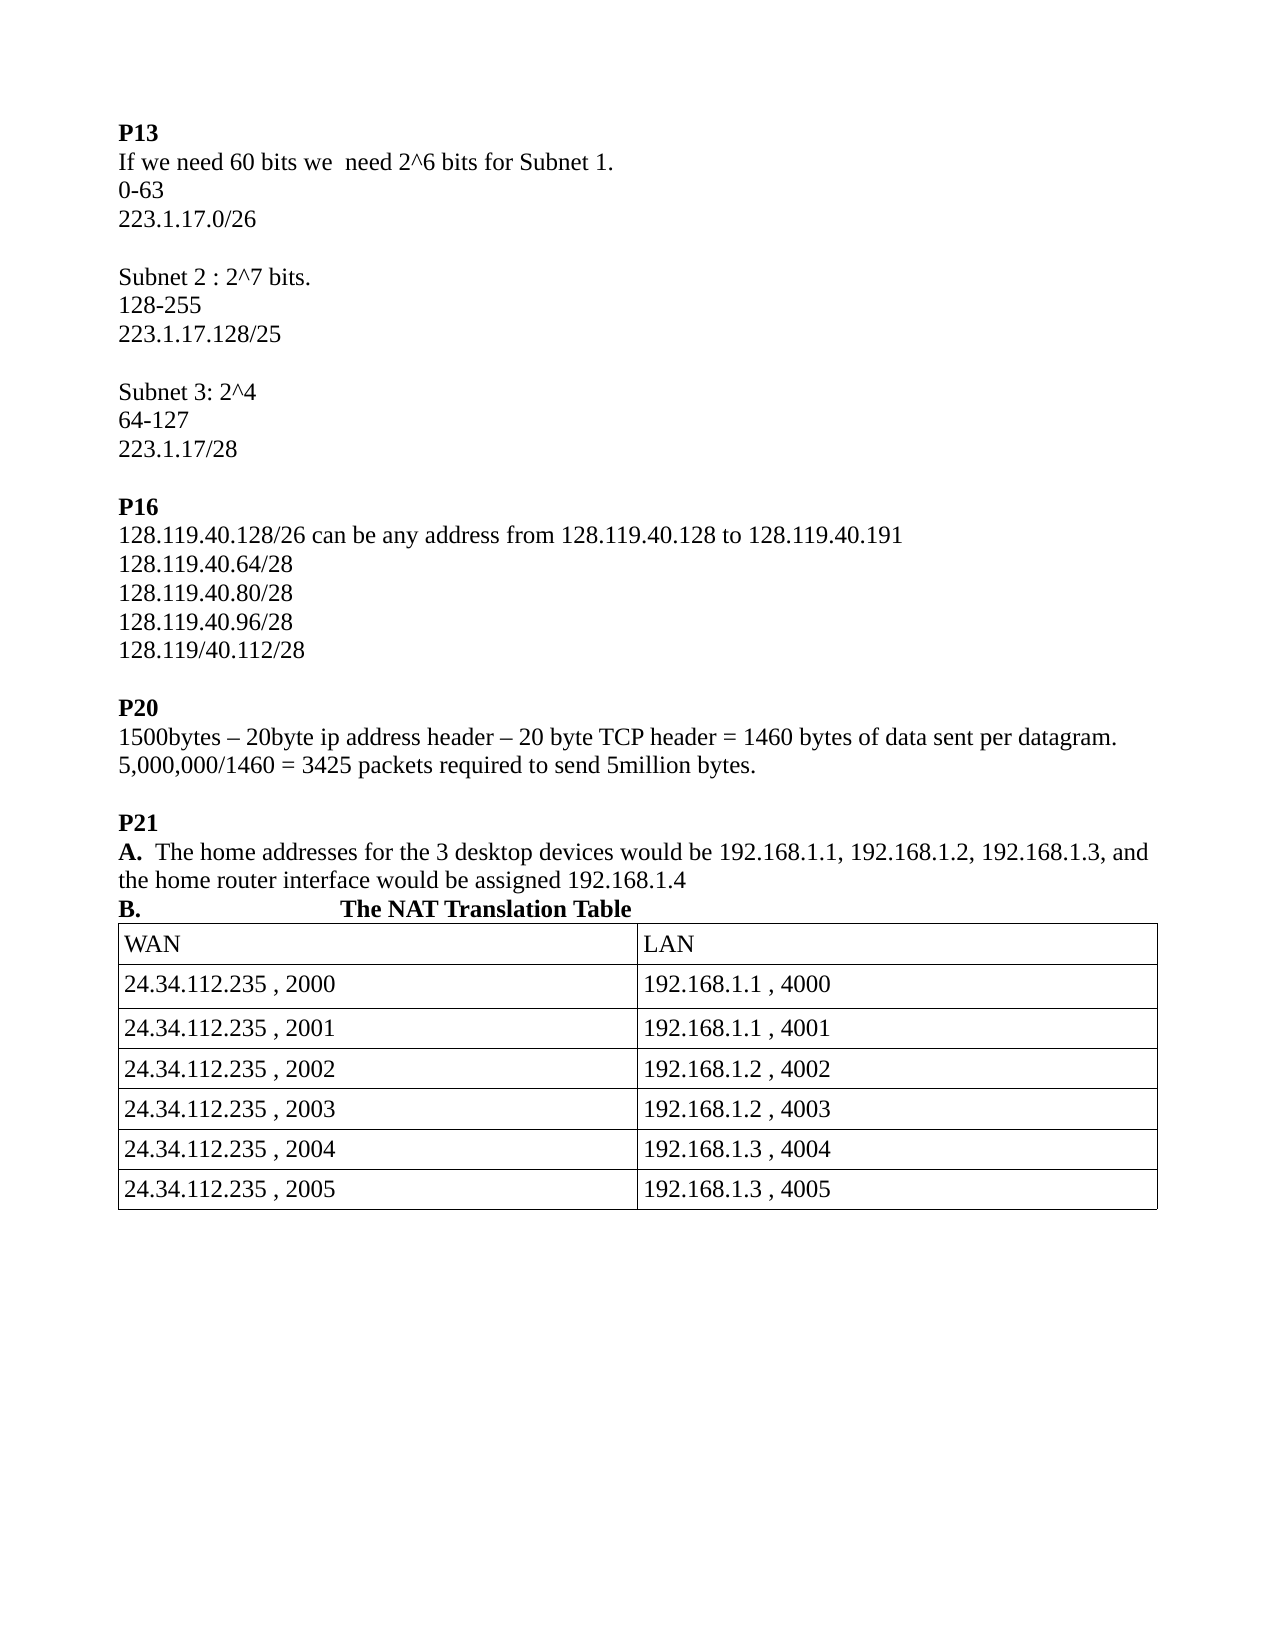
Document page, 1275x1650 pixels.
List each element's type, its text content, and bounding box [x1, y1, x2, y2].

text A. The home addresses for the 3 desktop devices would be 192.168.1.1, 192.168.1.2, 192.168.1.3, and the home router interface would be assigned 192.168.1.4 [118, 837, 1157, 894]
text 128.119.40.80/28 [118, 578, 1157, 607]
table_cell 24.34.112.235 , 2002 [119, 1049, 637, 1088]
text 1500bytes – 20byte ip address header – 20 byte TCP header = 1460 bytes of data sent per datagram. [118, 722, 1157, 751]
text 223.1.17/28 [118, 434, 1157, 463]
text 128.119/40.112/28 [118, 636, 1157, 664]
table_cell 192.168.1.1 , 4001 [638, 1009, 1157, 1048]
text P16 [118, 492, 1157, 521]
table_cell 24.34.112.235 , 2003 [119, 1089, 637, 1128]
table_cell 24.34.112.235 , 2000 [119, 965, 637, 1007]
text 128.119.40.128/26 can be any address from 128.119.40.128 to 128.119.40.191 [118, 521, 1157, 549]
text B. The NAT Translation Table [118, 894, 1157, 923]
table_header WAN [119, 924, 637, 963]
text 64-127 [118, 406, 1157, 434]
text 128-255 [118, 291, 1157, 319]
text 5,000,000/1460 = 3425 packets required to send 5million bytes. [118, 751, 1157, 779]
text Subnet 2 : 2^7 bits. [118, 262, 1157, 291]
table_cell 192.168.1.1 , 4000 [638, 965, 1157, 1007]
table_cell 192.168.1.3 , 4004 [638, 1130, 1157, 1169]
table_cell 24.34.112.235 , 2004 [119, 1130, 637, 1169]
text 128.119.40.64/28 [118, 549, 1157, 578]
table_cell 192.168.1.3 , 4005 [638, 1170, 1157, 1209]
text 0-63 [118, 176, 1157, 204]
text 223.1.17.128/25 [118, 319, 1157, 348]
text 128.119.40.96/28 [118, 607, 1157, 636]
text P20 [118, 693, 1157, 722]
table_cell 24.34.112.235 , 2005 [119, 1170, 637, 1209]
table_cell 192.168.1.2 , 4002 [638, 1049, 1157, 1088]
text If we need 60 bits we need 2^6 bits for Subnet 1. [118, 147, 1157, 176]
text Subnet 3: 2^4 [118, 377, 1157, 406]
text P21 [118, 808, 1157, 837]
text 223.1.17.0/26 [118, 204, 1157, 233]
text P13 [118, 118, 1157, 147]
table_cell 192.168.1.2 , 4003 [638, 1089, 1157, 1128]
table_header LAN [638, 924, 1157, 963]
table_cell 24.34.112.235 , 2001 [119, 1009, 637, 1048]
